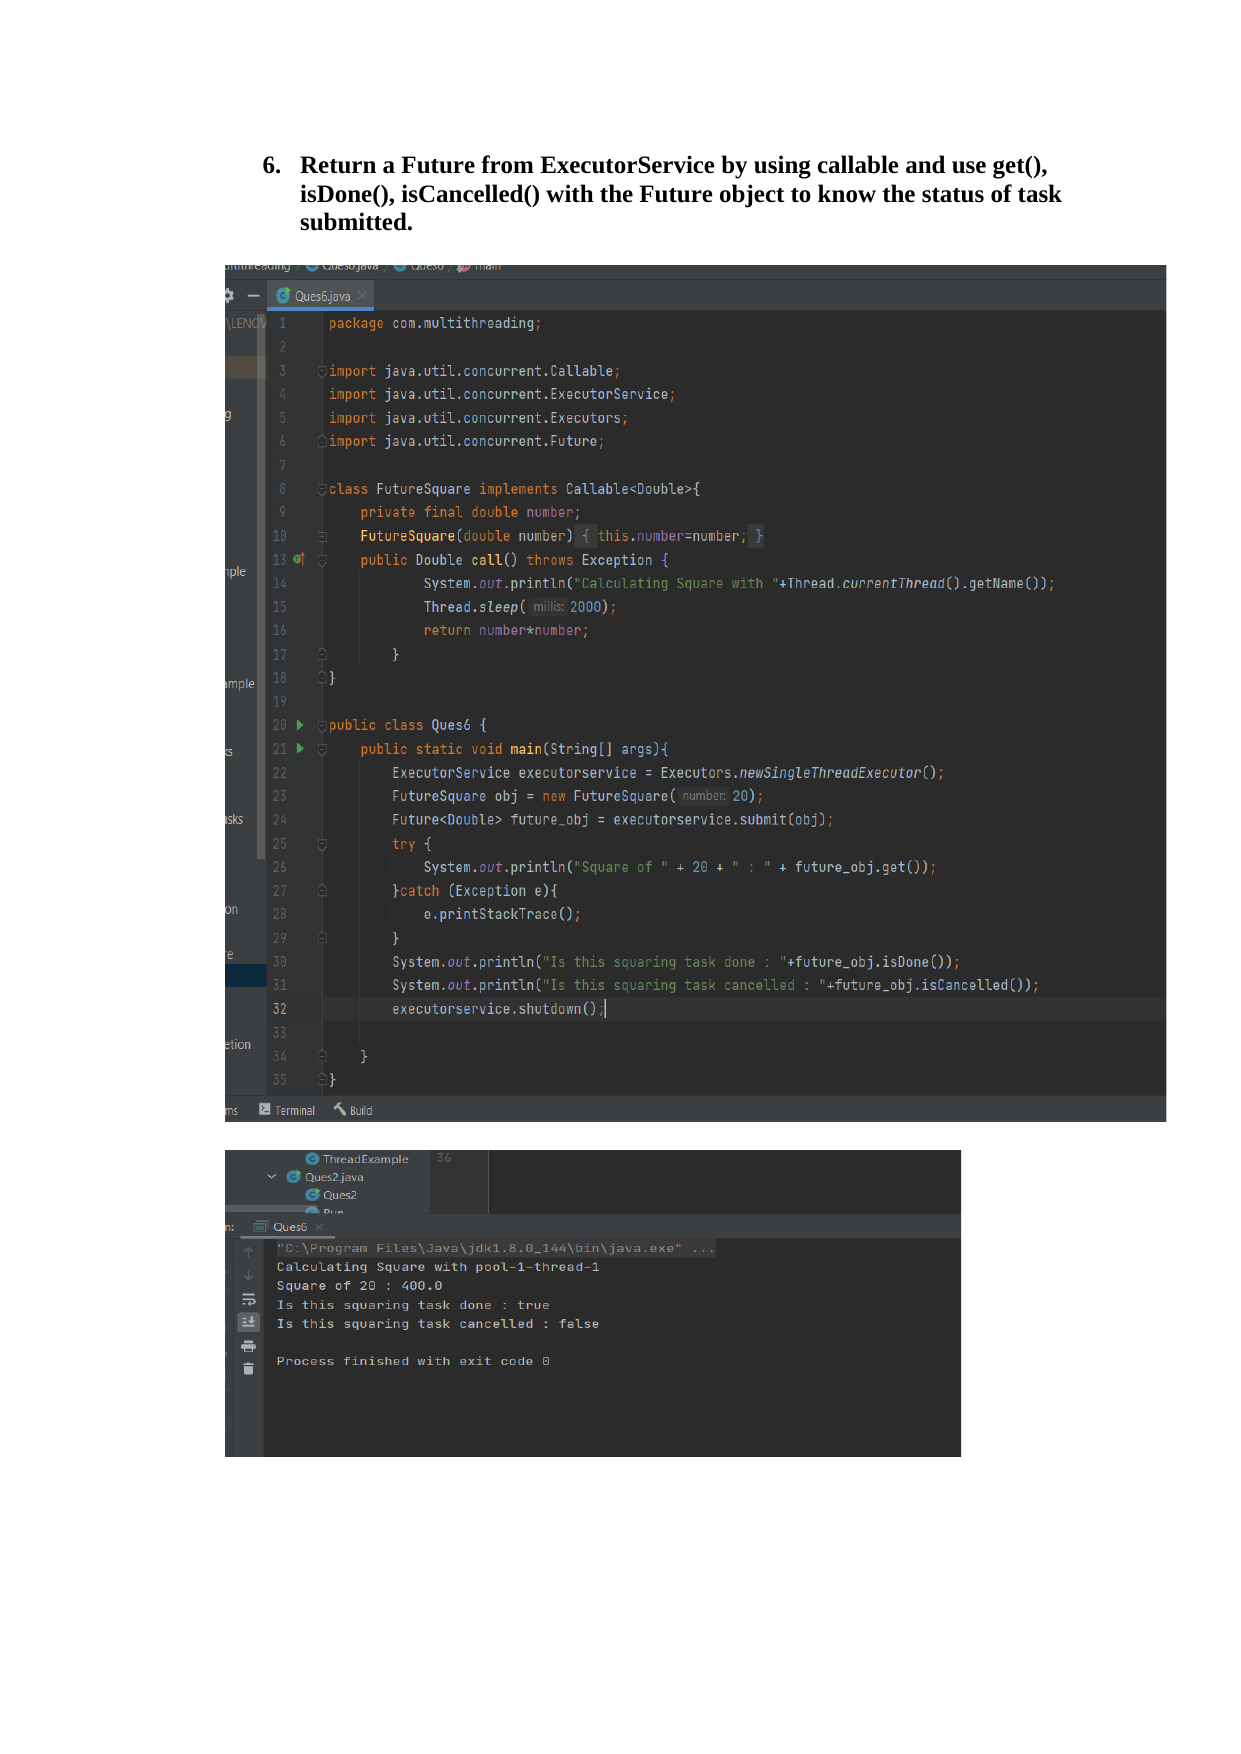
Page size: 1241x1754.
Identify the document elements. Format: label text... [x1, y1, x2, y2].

list Return a Future from ExecutorService by using callable and use get(), isDone(), isCancelled() with the Future object to know the status of task submitted. [262, 150, 1090, 236]
